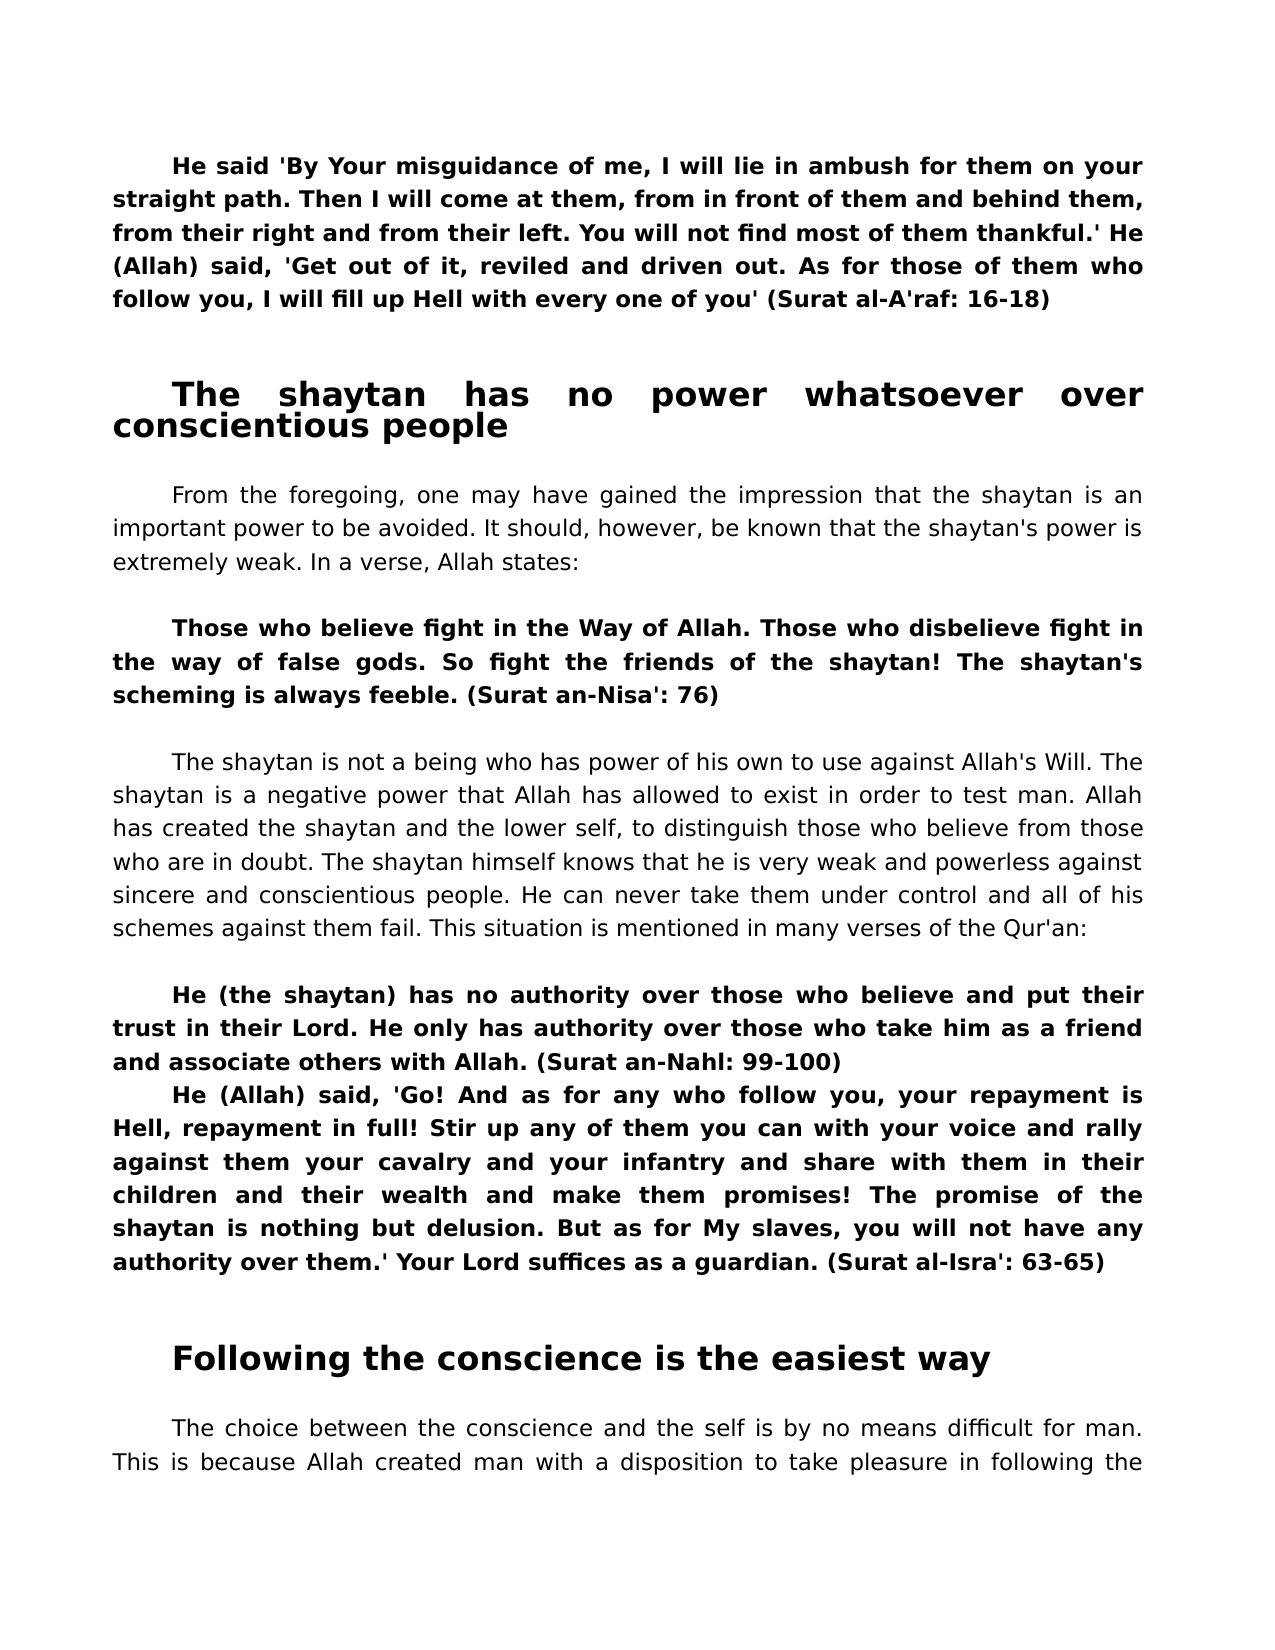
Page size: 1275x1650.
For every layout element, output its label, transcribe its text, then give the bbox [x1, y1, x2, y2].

text The choice between the conscience and the self is by no means difficult for man. This is because Allah created man with a disposition to take pleasure in following the [112, 1410, 1145, 1477]
text Following the conscience is the easiest way [112, 1343, 1145, 1377]
text Those who believe fight in the Way of Allah. Those who disbelieve fight in the way of false gods. So fight the friends of the shaytan! The shaytan's scheming is always feeble. (Surat an-Nisa': 76) [112, 610, 1145, 710]
text The shaytan is not a being who has power of his own to use against Allah's Will. The shaytan is a negative power that Allah has allowed to exist in order to test man. Allah has created the shaytan and the lower self, to distinguish those who believe from those who are in doubt. The shaytan himself knows that he is very weak and powerless against sincere and conscientious people. He can never take them under control and all of his schemes against them fail. This situation is mentioned in many verses of the Qur'an: [112, 743, 1145, 943]
text He said 'By Your misguidance of me, I will lie in ambush for them on your straight path. Then I will come at them, from in front of them and behind them, from their right and from their left. You will not find most of them thankful.' He (Allah) said, 'Get out of it, reviled and driven out. As for those of them who follow you, I will fill up Hell with every one of you' (Surat al-A'raf: 16-18) [112, 148, 1145, 314]
text He (Allah) said, 'Go! And as for any who follow you, your repayment is Hell, repayment in full! Stir up any of them you can with your voice and rally against them your cavalry and your infantry and share with them in their children and their wealth and make them promises! The promise of the shaytan is nothing but delusion. But as for My slaves, you will not have any authority over them.' Your Lord suffices as a guardian. (Surat al-Isra': 63-65) [112, 1077, 1145, 1277]
text He (the shaytan) has no authority over those who believe and put their trust in their Lord. He only has authority over those who take him as a friend and associate others with Allah. (Surat an-Nahl: 99-100) [112, 977, 1145, 1077]
text The shaytan has no power whatsoever over conscientious people [112, 381, 1145, 443]
text From the foregoing, one may have gained the impression that the shaytan is an important power to be avoided. It should, however, be known that the shaytan's power is extremely weak. In a verse, Allah states: [112, 477, 1145, 577]
